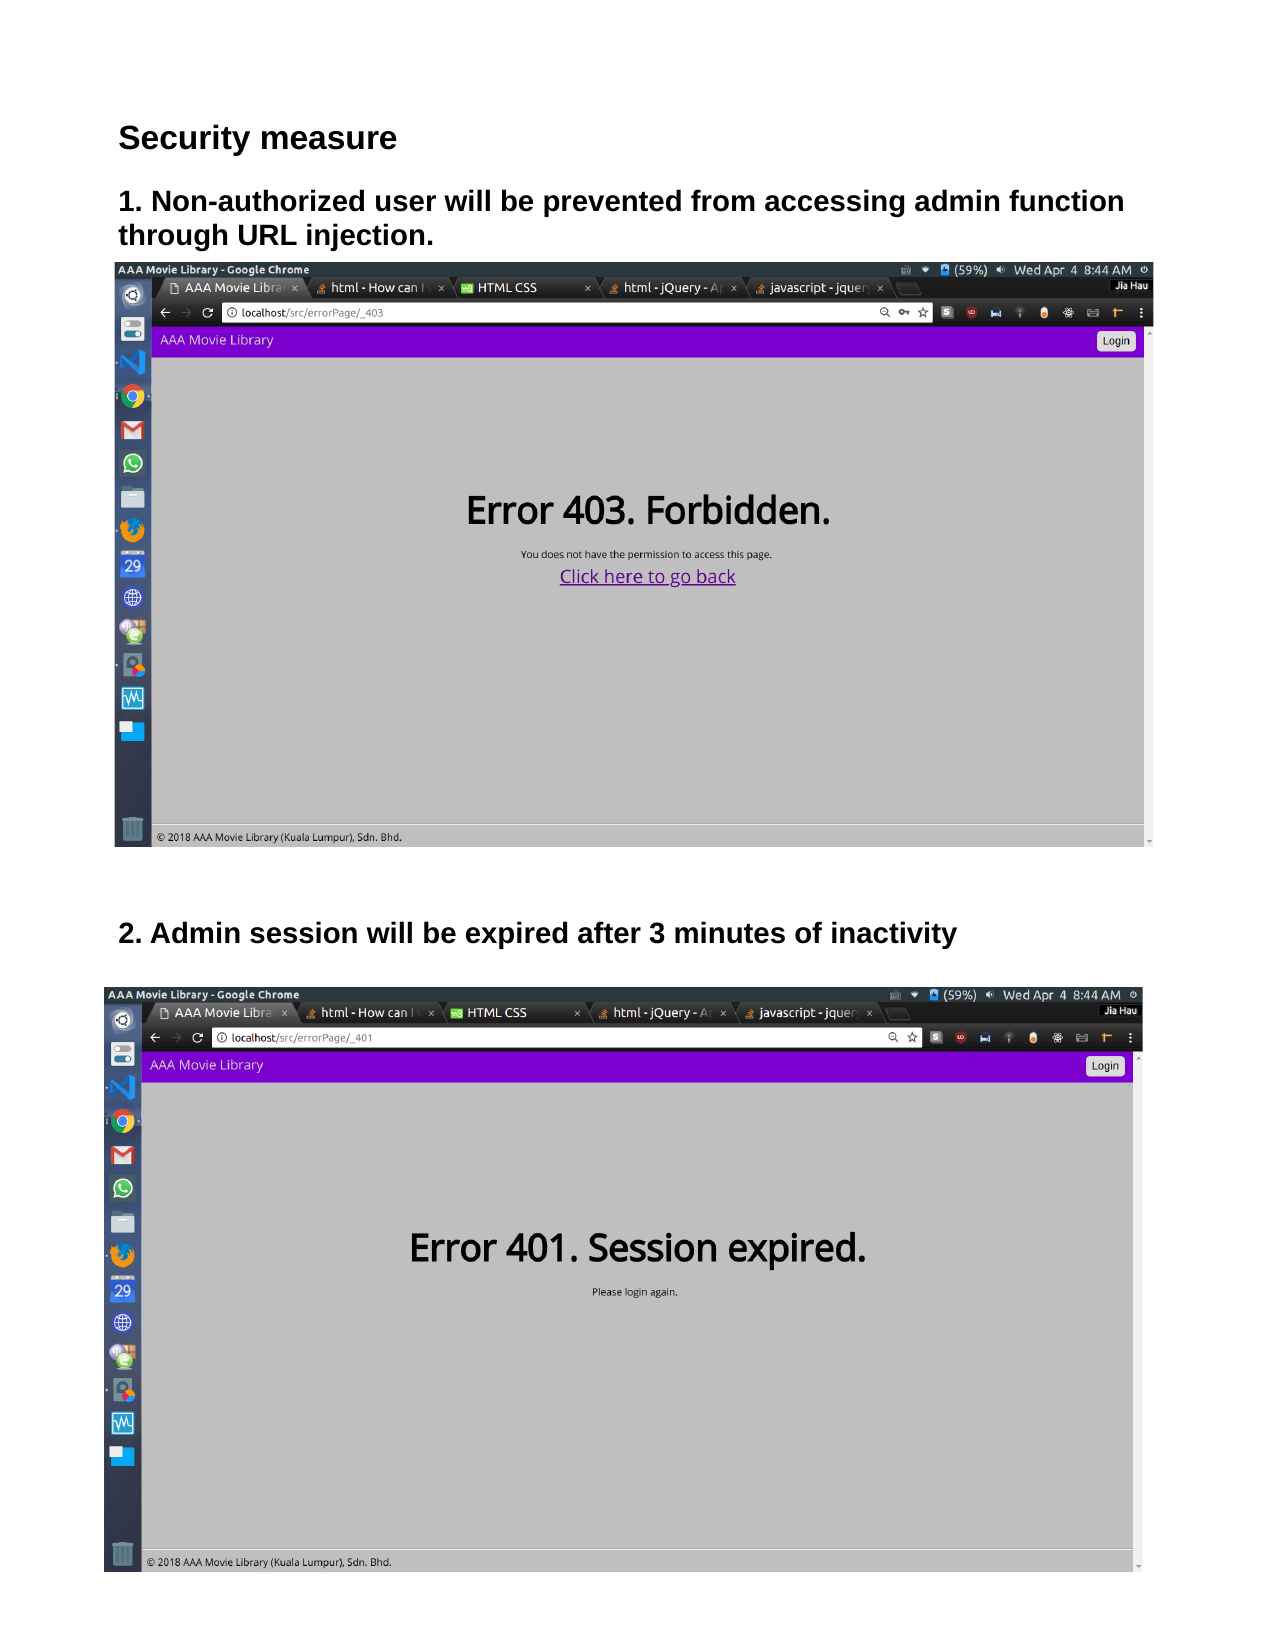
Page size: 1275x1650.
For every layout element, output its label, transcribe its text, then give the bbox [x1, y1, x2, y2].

picture [114, 262, 1154, 847]
subtitle 2. Admin session will be expired after 3 minutes of inactivity [118, 916, 1157, 949]
subtitle 1. Non-authorized user will be prevented from accessing admin function through URL injection. [118, 184, 1157, 251]
picture [104, 987, 1143, 1572]
subtitle Security measure [118, 118, 1157, 157]
